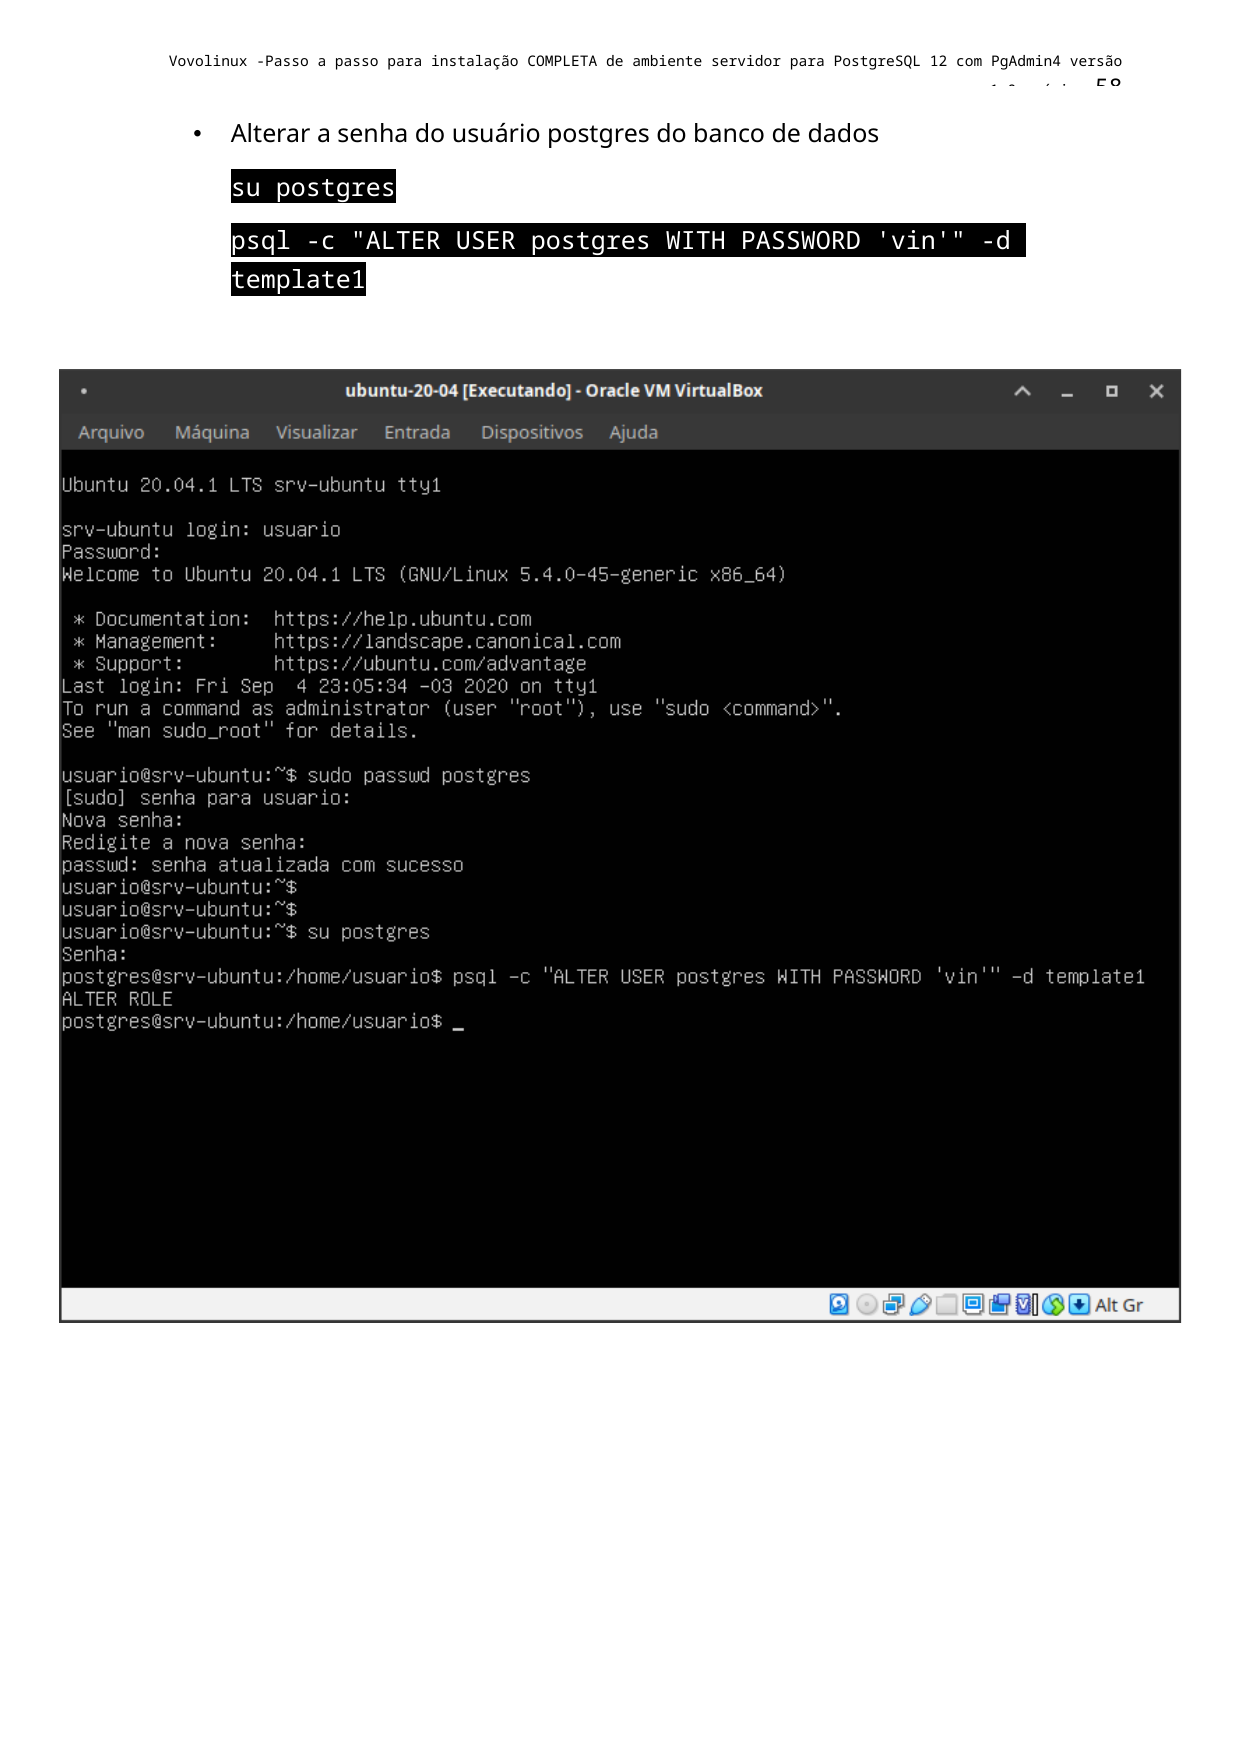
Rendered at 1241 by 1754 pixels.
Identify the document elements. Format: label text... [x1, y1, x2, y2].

list Alterar a senha do usuário postgres do banco de dados [193, 115, 1122, 149]
picture [59, 369, 1182, 1323]
list psql -c "ALTER USER postgres WITH PASSWORD 'vin'" -d template1 [193, 223, 1122, 296]
list su postgres [193, 169, 1122, 203]
